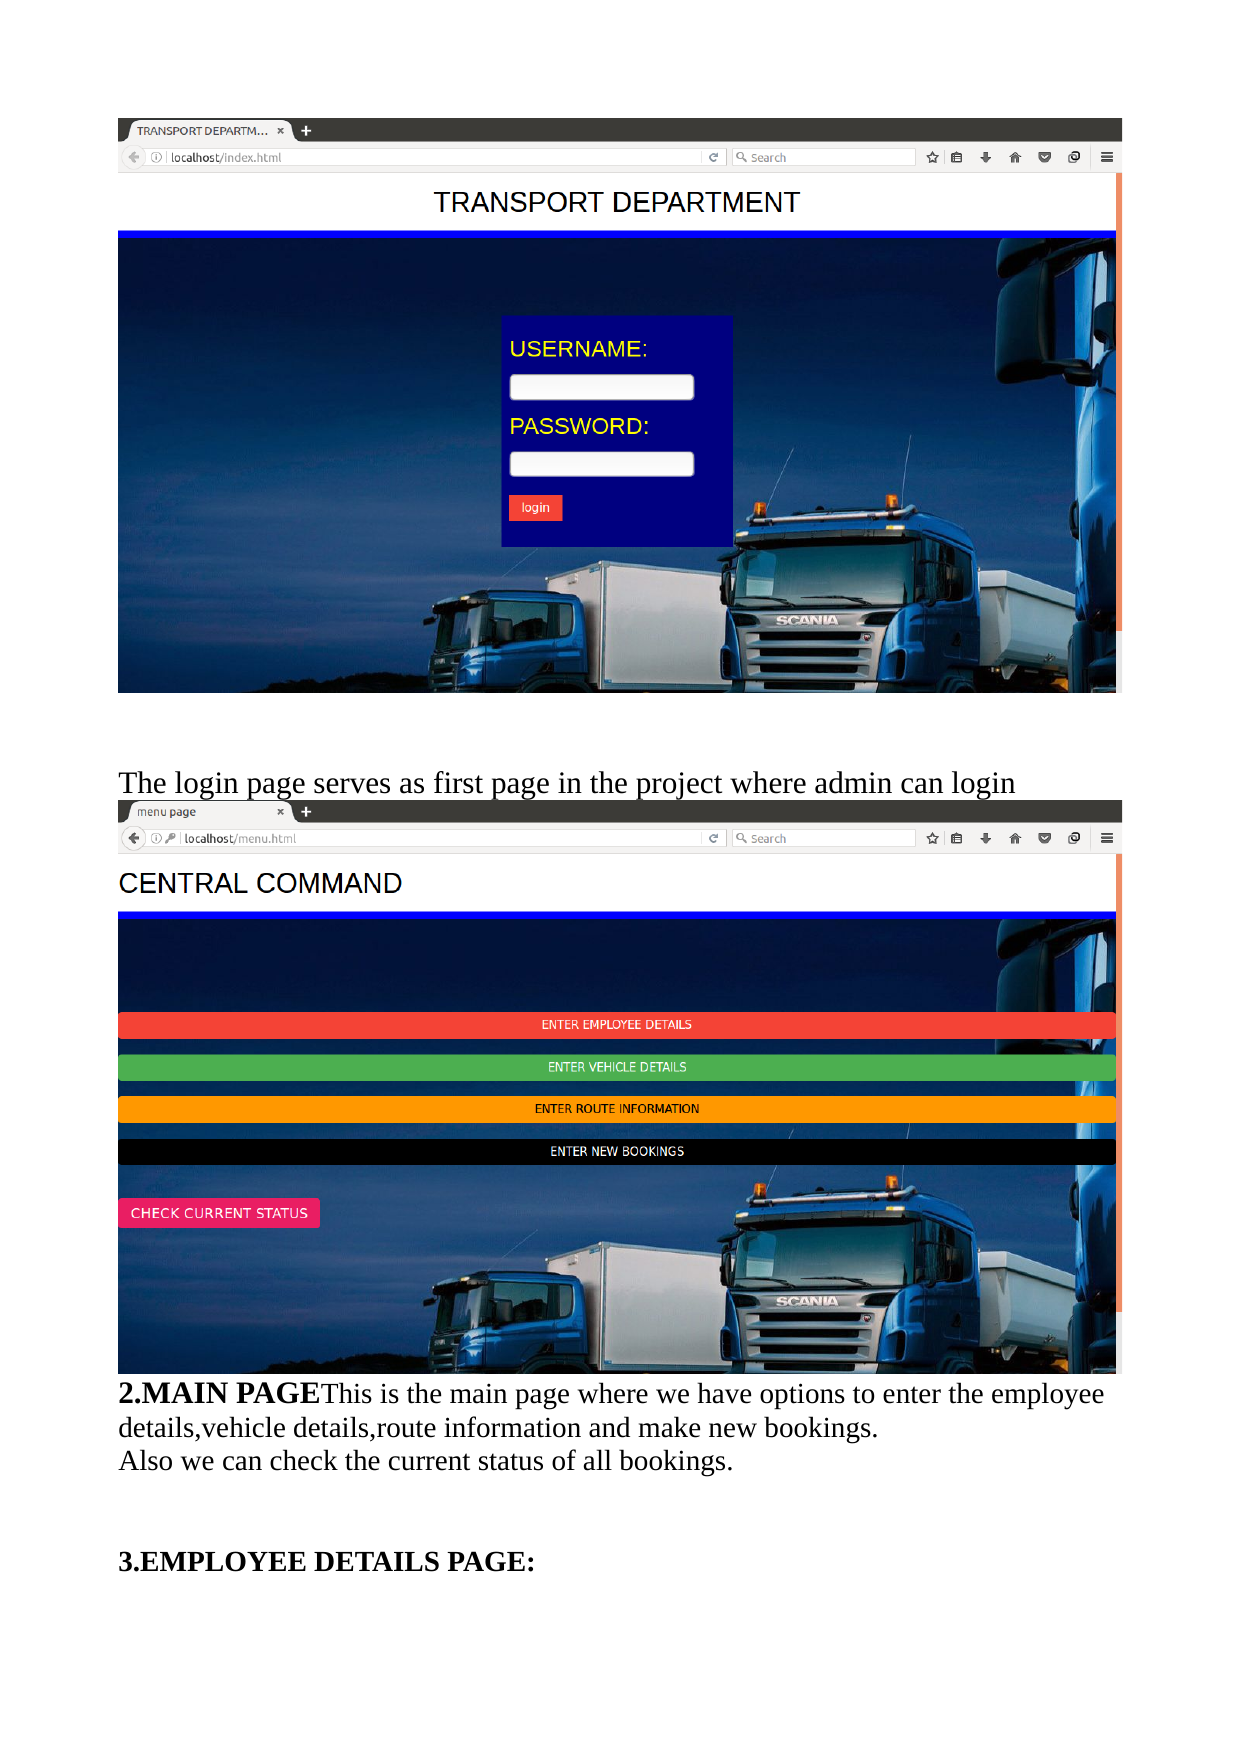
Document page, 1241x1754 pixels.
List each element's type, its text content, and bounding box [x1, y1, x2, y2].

text 3.EMPLOYEE DETAILS PAGE: [118, 1544, 1122, 1578]
picture [118, 118, 1123, 693]
text 2.MAIN PAGEThis is the main page where we have options to enter the employee details,vehicle details,route information and make new bookings. [118, 1374, 1122, 1443]
picture [118, 800, 1123, 1374]
text Also we can check the current status of all bookings. [118, 1443, 1122, 1477]
text The login page serves as first page in the project where admin can login [118, 764, 1122, 800]
